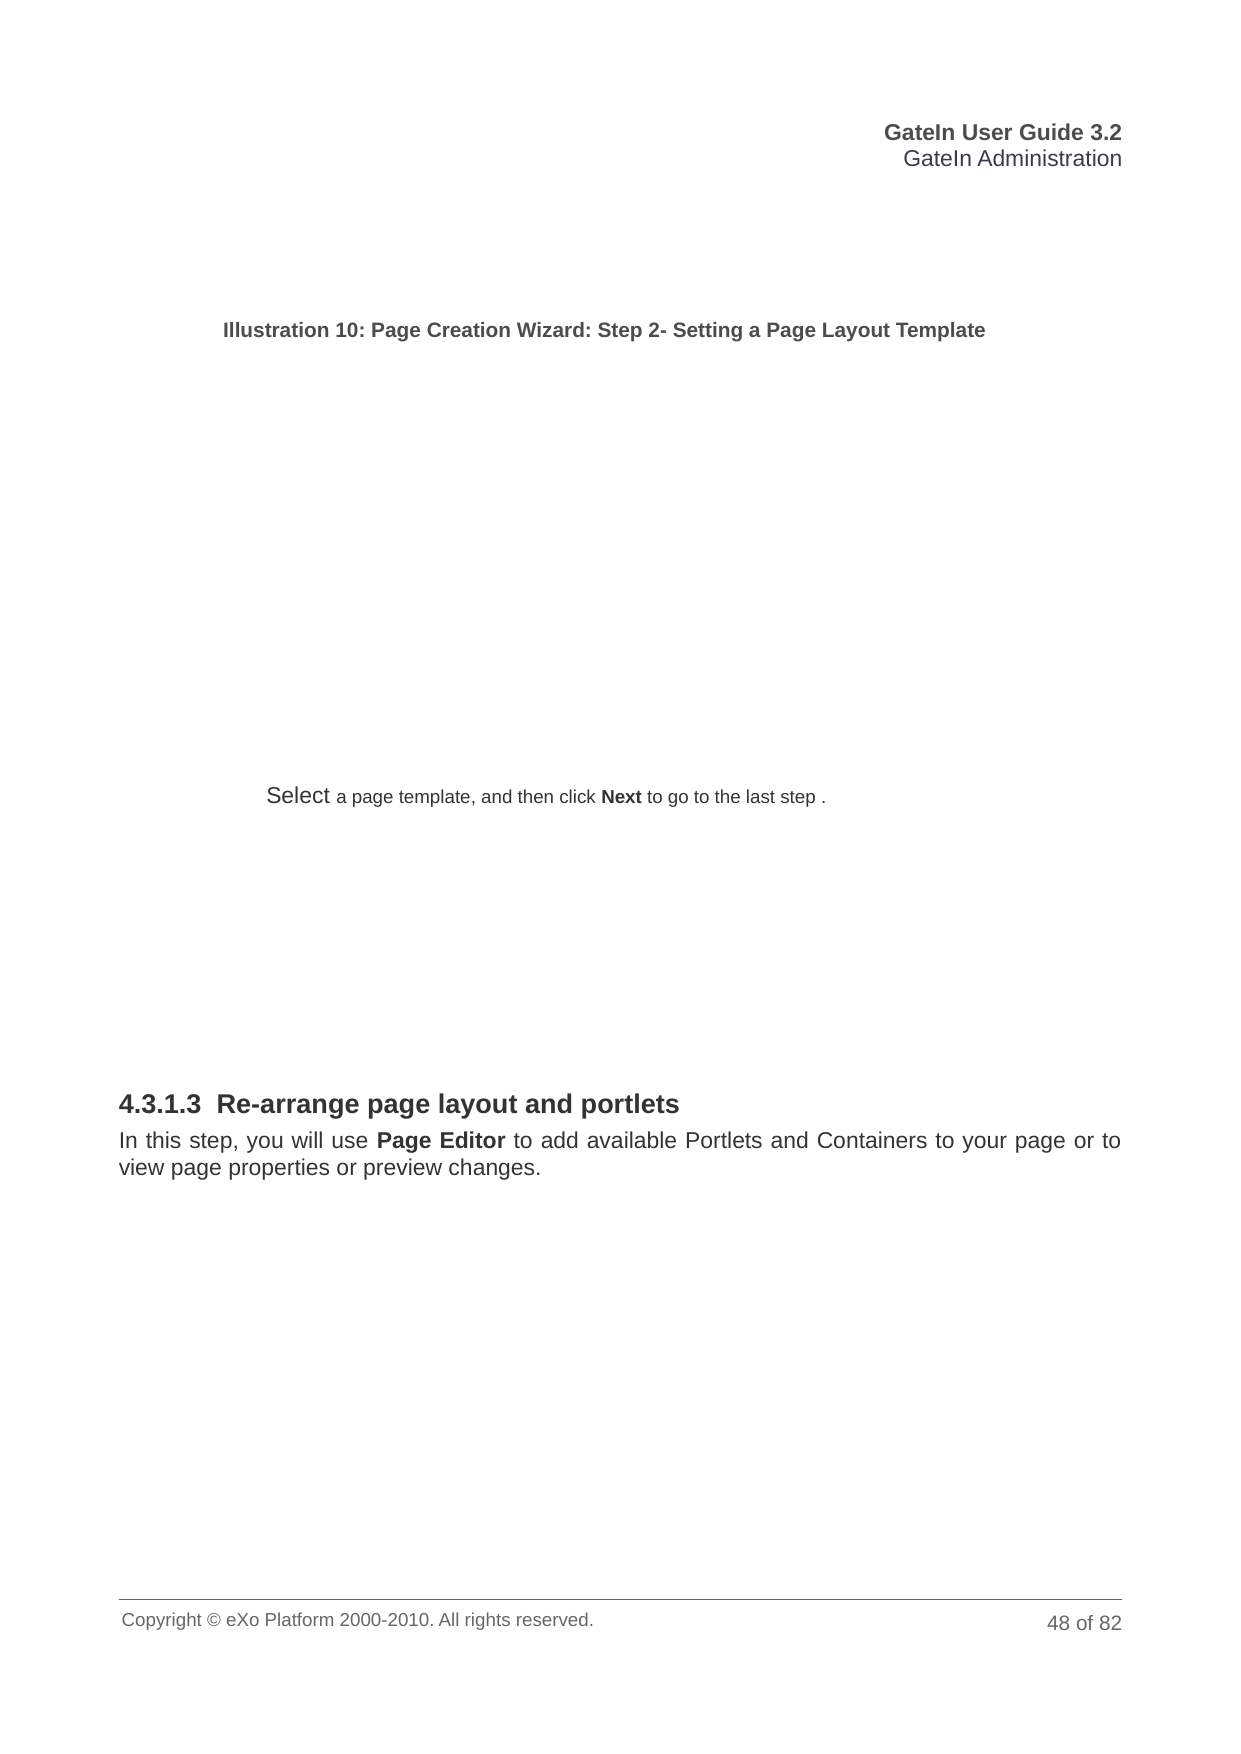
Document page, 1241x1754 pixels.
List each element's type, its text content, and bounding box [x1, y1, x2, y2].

text In this step, you will use Page Editor to add available Portlets and Containers to your page or to view page properties or preview changes. [118, 1127, 1122, 1180]
subtitle Re-arrange page layout and portlets [118, 1088, 1122, 1119]
